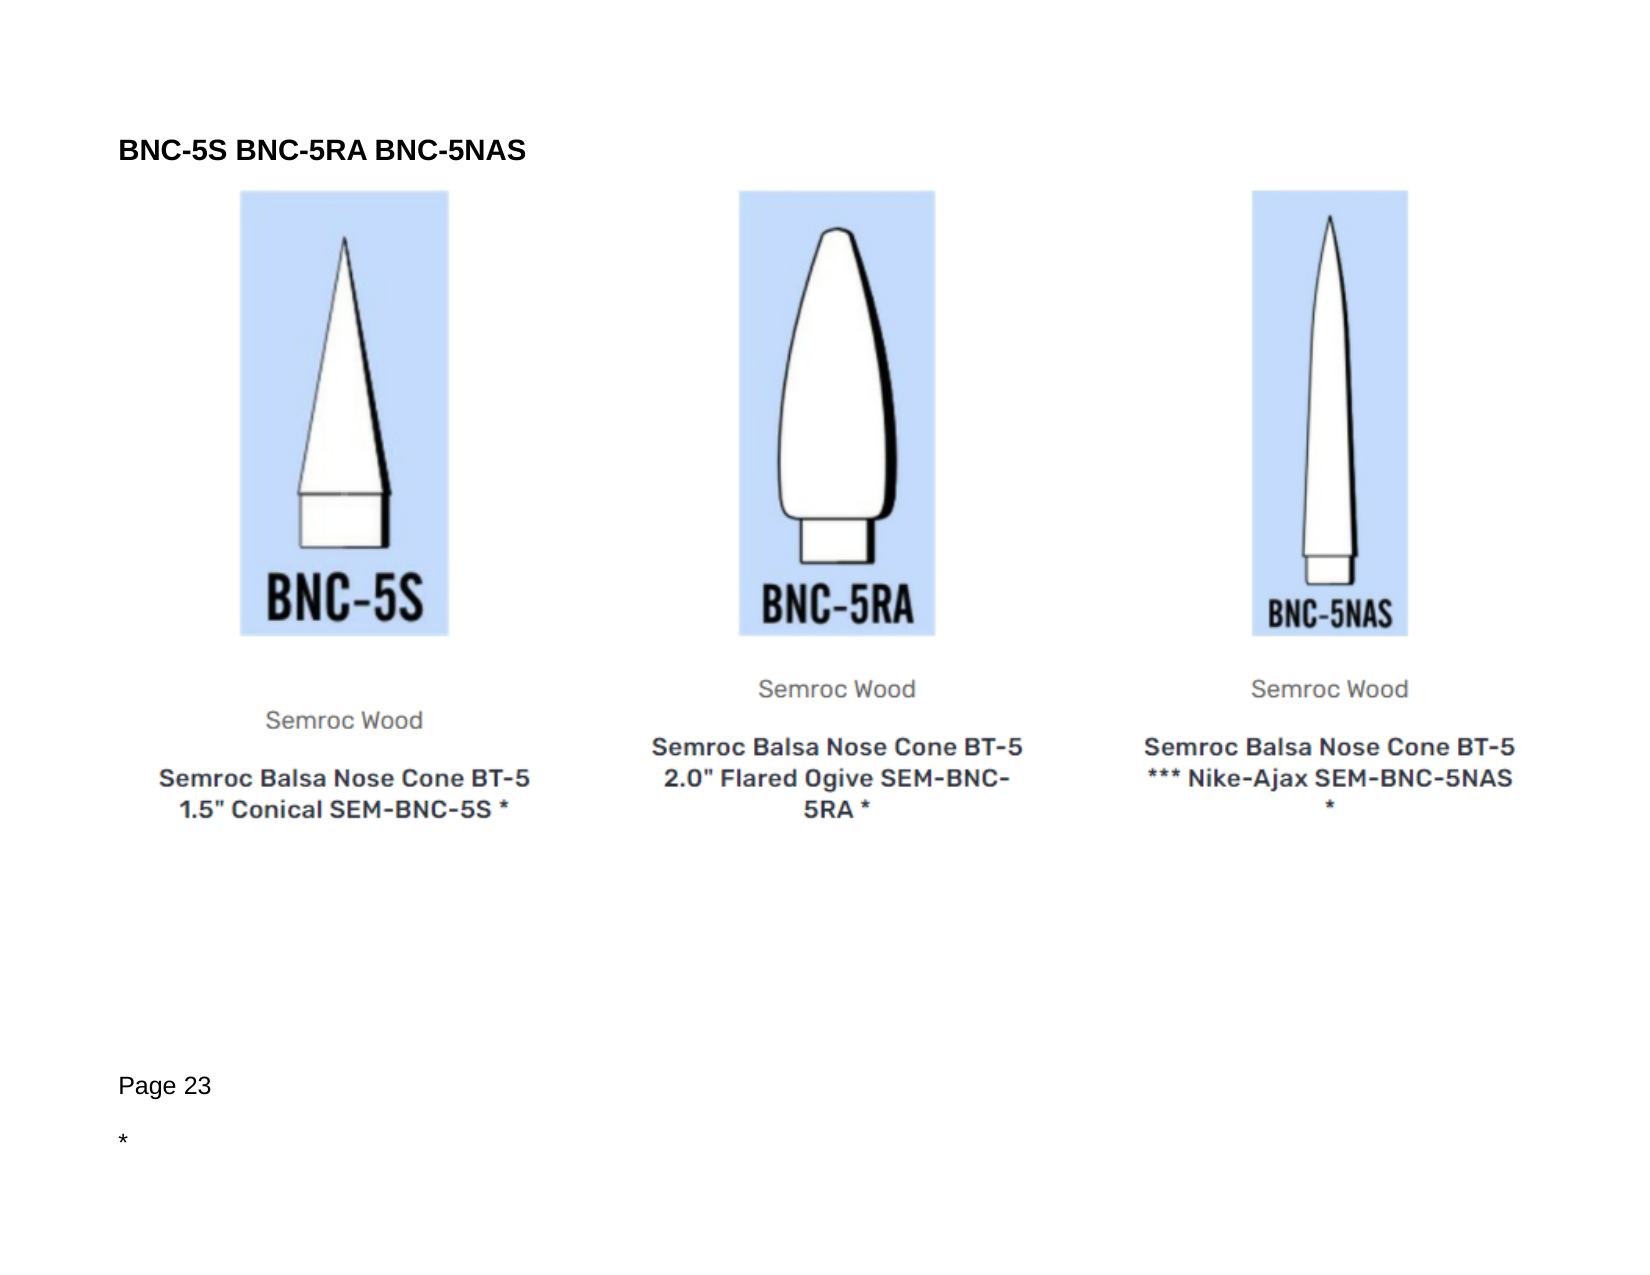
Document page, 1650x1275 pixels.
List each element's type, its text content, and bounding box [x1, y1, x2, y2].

picture [121, 178, 1529, 837]
subtitle BNC-5S BNC-5RA BNC-5NAS [118, 133, 1532, 166]
